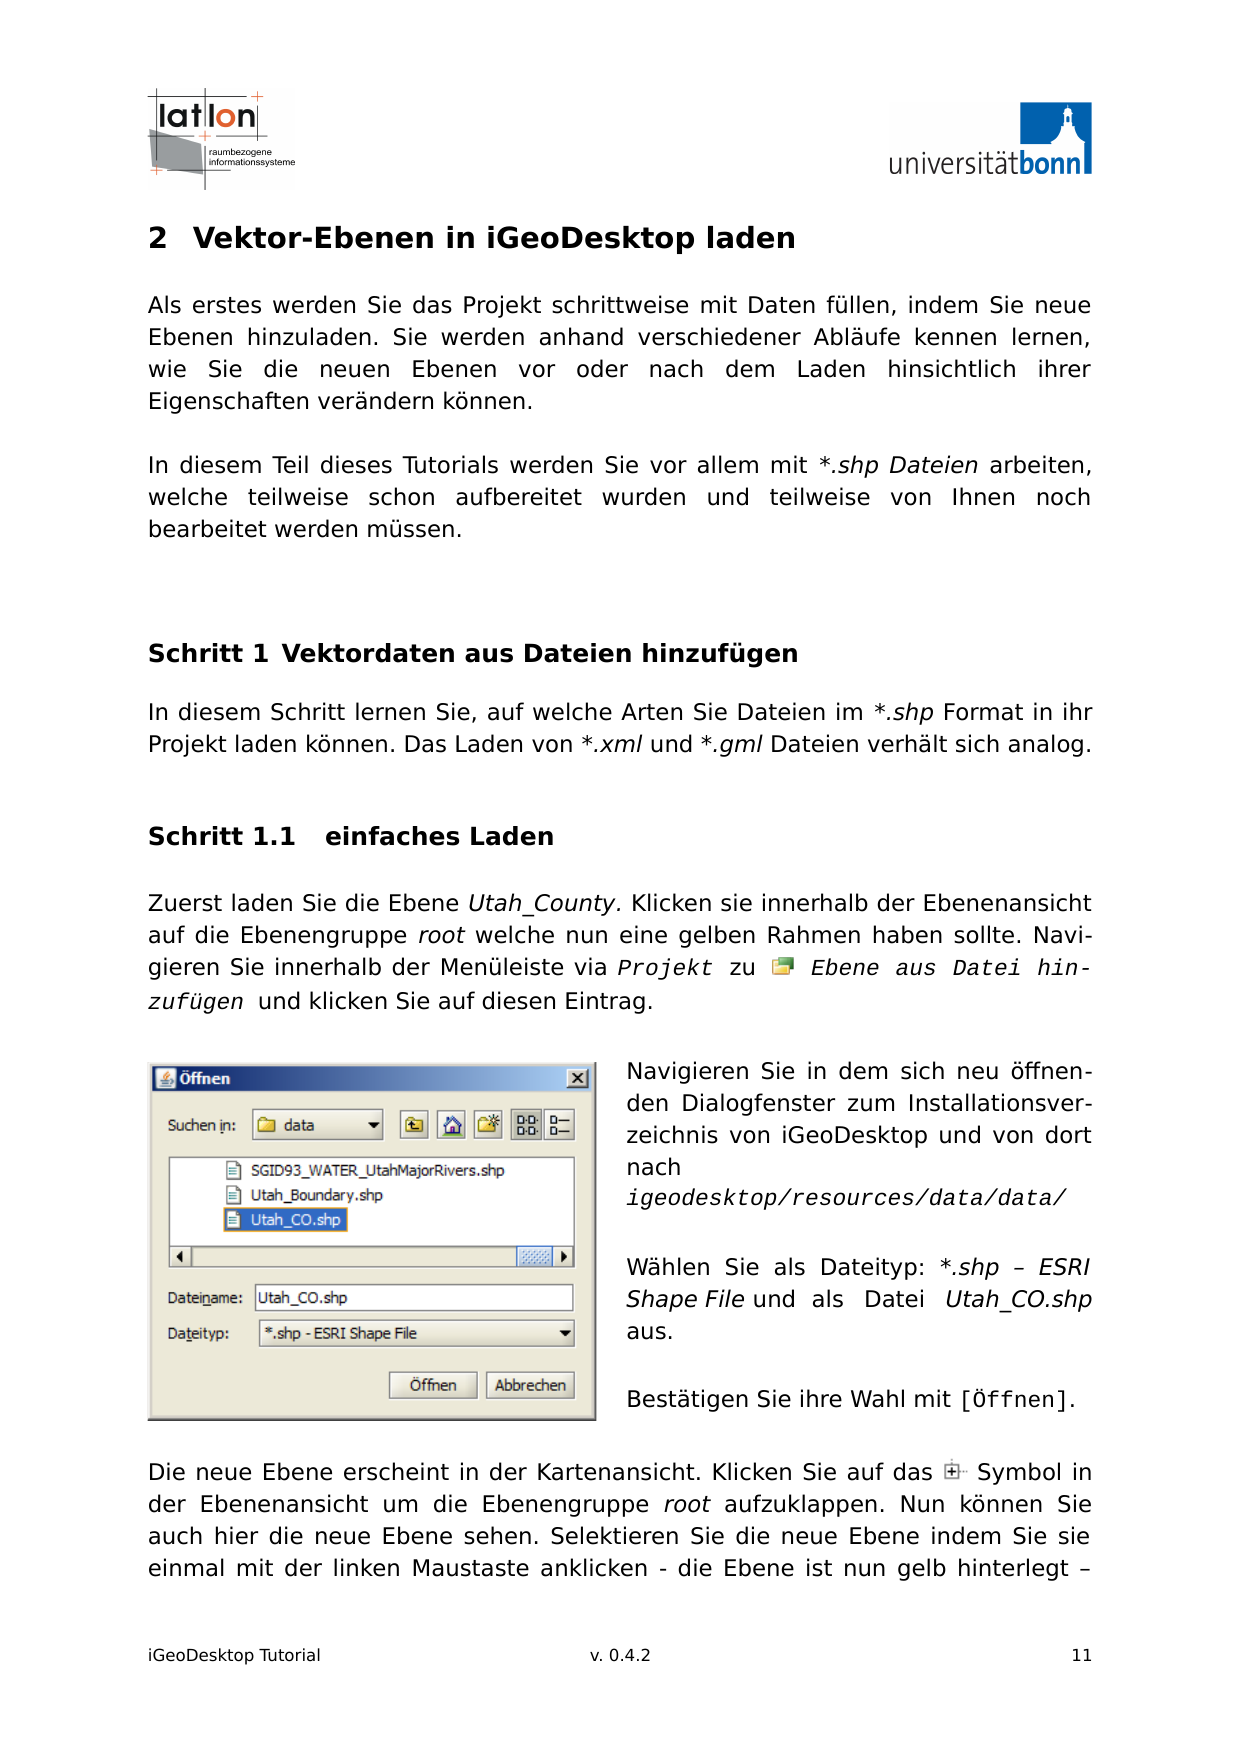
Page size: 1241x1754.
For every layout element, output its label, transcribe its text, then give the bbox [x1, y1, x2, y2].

picture [889, 102, 1093, 174]
subtitle einfaches Laden [148, 823, 1092, 852]
subtitle Vektordaten aus Dateien hinzufügen [148, 640, 1092, 669]
text Wählen Sie als Dateityp: *.shp – ESRI Shape File und als Datei Utah_CO.shp aus. [597, 1254, 1092, 1344]
text Die neue Ebene erscheint in der Kartenansicht. Klicken Sie auf das Symbol in der Ebenenansicht um die Ebenengruppe root aufzuklappen. Nun können Sie auch hier die neue Ebene sehen. Selektieren Sie die neue Ebene indem Sie sie einmal mit der linken Maustaste anklicken - die Ebene ist nun gelb hinterlegt – [148, 1457, 1092, 1582]
picture [771, 957, 795, 976]
text Als erstes werden Sie das Projekt schrittweise mit Daten füllen, indem Sie neue Ebenen hinzuladen. Sie werden anhand verschiedener Abläufe kennen lernen, wie Sie die neuen Ebenen vor oder nach dem Laden hinsichtlich ihrer Eigenschaften verändern können. In diesem Teil dieses Tutorials werden Sie vor allem mit *.shp Dateien arbeiten, welche teilweise schon aufbereitet wurden und teilweise von Ihnen noch bearbeitet werden müssen. [148, 292, 1092, 575]
text Navigieren Sie in dem sich neu öffnen­den Dialogfenster zum Installationsver­zeichnis von iGeoDesktop und von dort nach igeodesktop/resources/data/data/ [148, 1058, 1092, 1212]
picture [147, 1062, 597, 1421]
picture [147, 88, 295, 190]
subtitle Vektor-Ebenen in iGeoDesktop laden [148, 221, 1092, 255]
text Bestätigen Sie ihre Wahl mit [Öffnen]. [597, 1386, 1092, 1414]
picture [943, 1456, 968, 1481]
text In diesem Schritt lernen Sie, auf welche Arten Sie Dateien im *.shp Format in ihr Projekt laden können. Das Laden von *.xml und *.gml Dateien verhält sich analog. [148, 699, 1092, 758]
text Zuerst laden Sie die Ebene Utah_County. Klicken sie innerhalb der Ebenenansicht auf die Ebenengruppe root welche nun eine gelben Rahmen haben sollte. Navi­gieren Sie innerhalb der Menüleiste via Projekt zu Ebene aus Da­tei hin­zufügen und klicken Sie auf diesen Eintrag. [148, 891, 1092, 1016]
